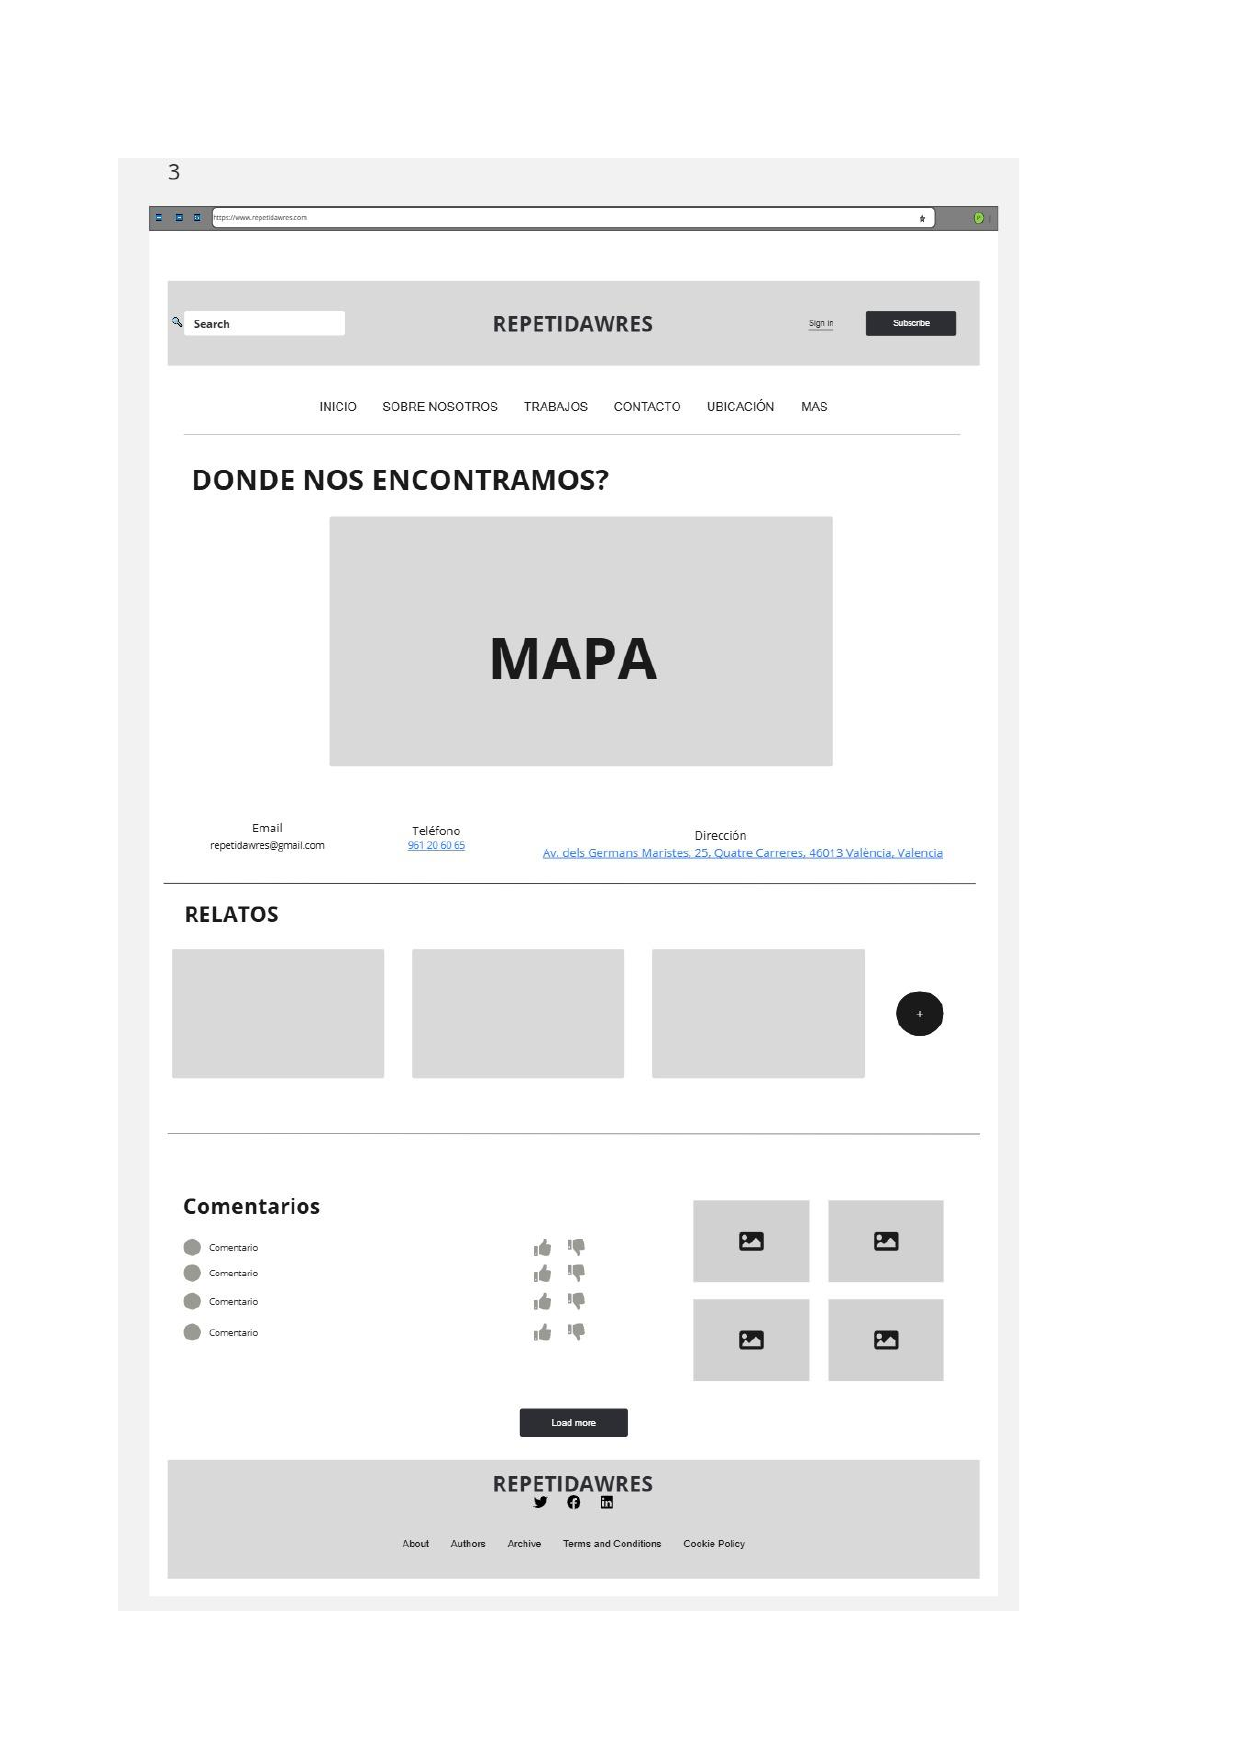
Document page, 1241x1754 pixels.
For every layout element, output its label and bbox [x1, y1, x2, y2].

picture [118, 158, 1020, 1611]
